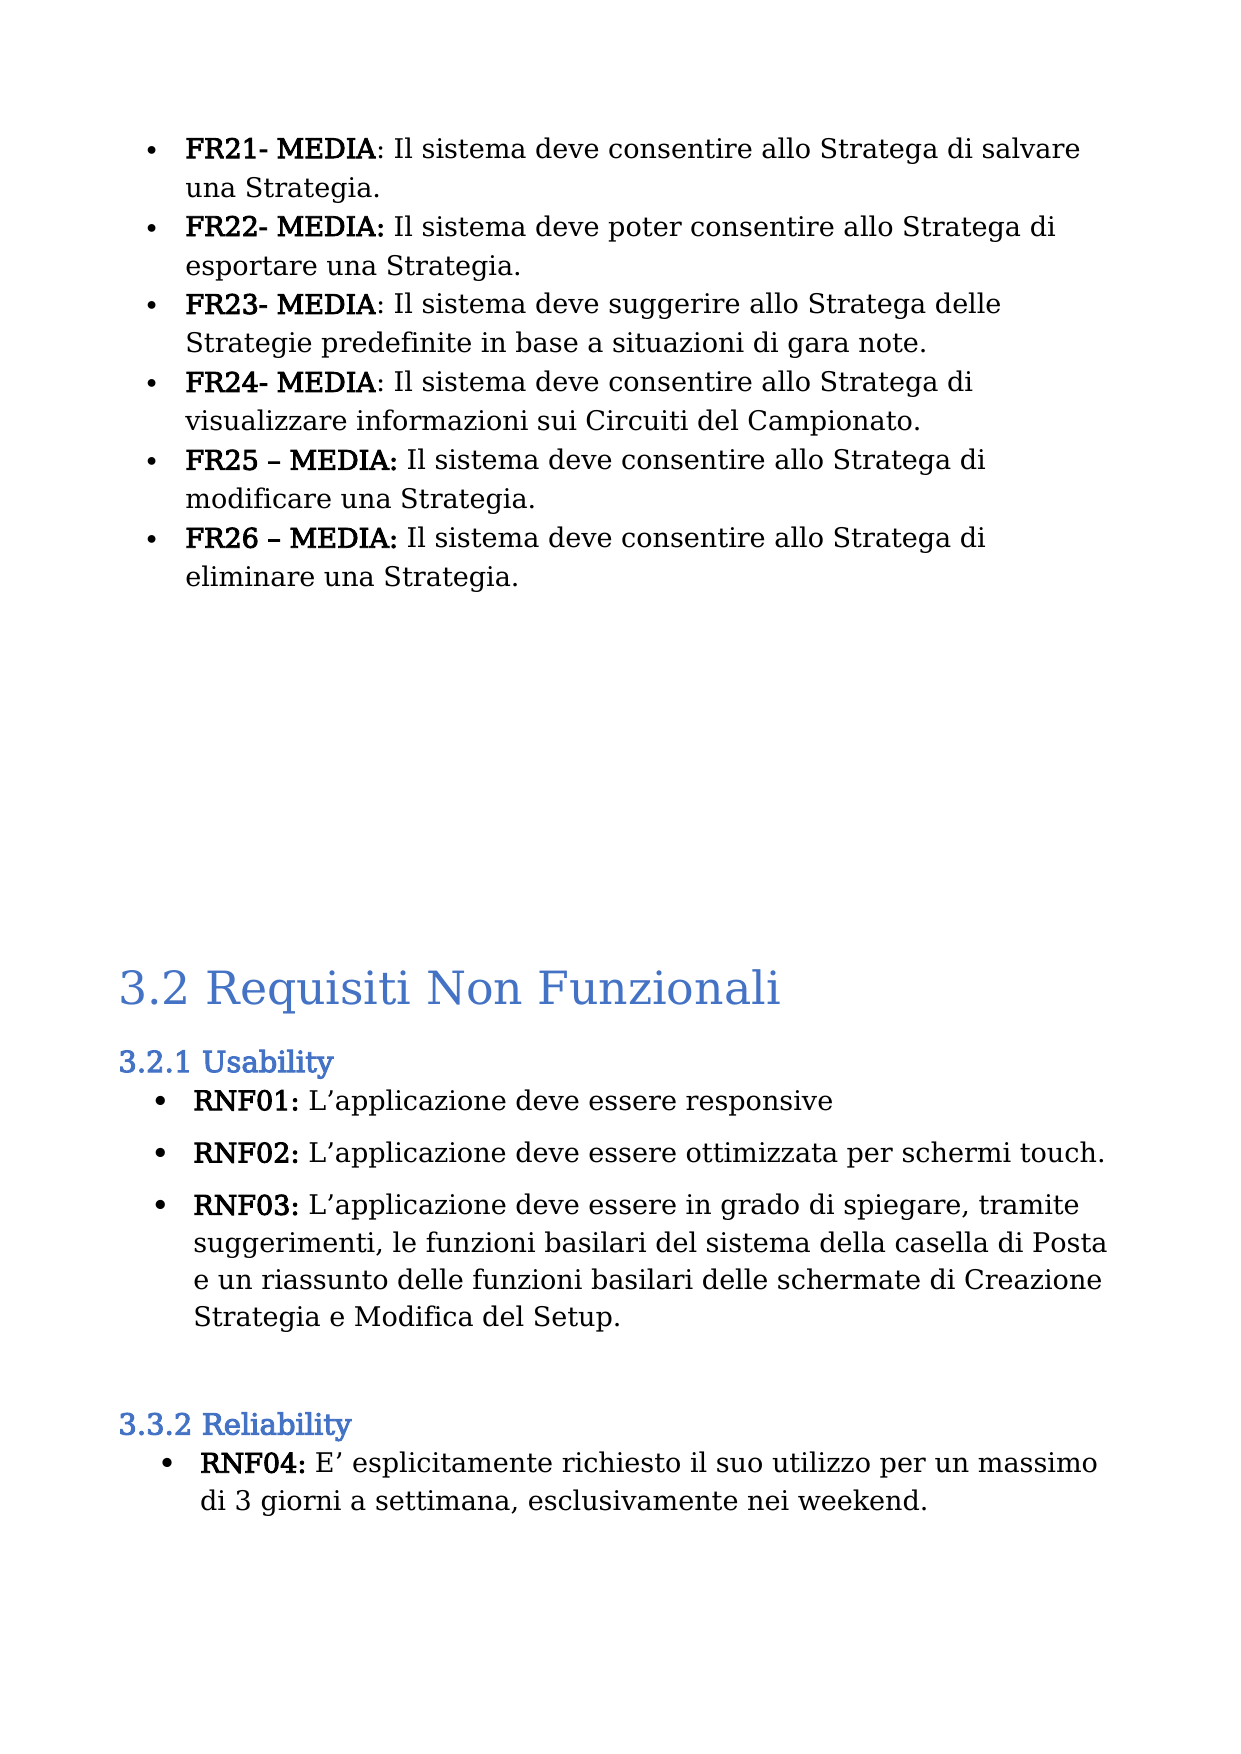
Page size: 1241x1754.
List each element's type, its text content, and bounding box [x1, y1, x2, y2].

list RNF02: L’applicazione deve essere ottimizzata per schermi touch. [156, 1136, 1122, 1168]
subtitle 3.2.1 Usability [118, 1043, 1122, 1078]
list FR26 – MEDIA: Il sistema deve consentire allo Stratega di eliminare una Strategia. [148, 521, 1122, 592]
list FR21- MEDIA: Il sistema deve consentire allo Stratega di salvare una Strategia. [148, 131, 1122, 203]
list FR25 – MEDIA: Il sistema deve consentire allo Stratega di modificare una Strategia. [148, 443, 1122, 514]
list RNF04: E’ esplicitamente richiesto il suo utilizzo per un massimo di 3 giorni a settimana, esclusivamente nei weekend. [162, 1446, 1122, 1516]
list FR24- MEDIA: Il sistema deve consentire allo Stratega di visualizzare informazioni sui Circuiti del Campionato. [148, 365, 1122, 436]
list RNF03: L’applicazione deve essere in grado di spiegare, tramite suggerimenti, le funzioni basilari del sistema della casella di Posta e un riassunto delle funzioni basilari delle schermate di Creazione Strategia e Modifica del Setup. [156, 1188, 1122, 1332]
subtitle 3.3.2 Reliability [118, 1406, 1122, 1441]
list FR23- MEDIA: Il sistema deve suggerire allo Stratega delle Strategie predefinite in base a situazioni di gara note. [148, 287, 1122, 358]
subtitle 3.2 Requisiti Non Funzionali [118, 959, 1122, 1014]
list FR22- MEDIA: Il sistema deve poter consentire allo Stratega di esportare una Strategia. [148, 209, 1122, 281]
list RNF01: L’applicazione deve essere responsive [156, 1083, 1122, 1116]
